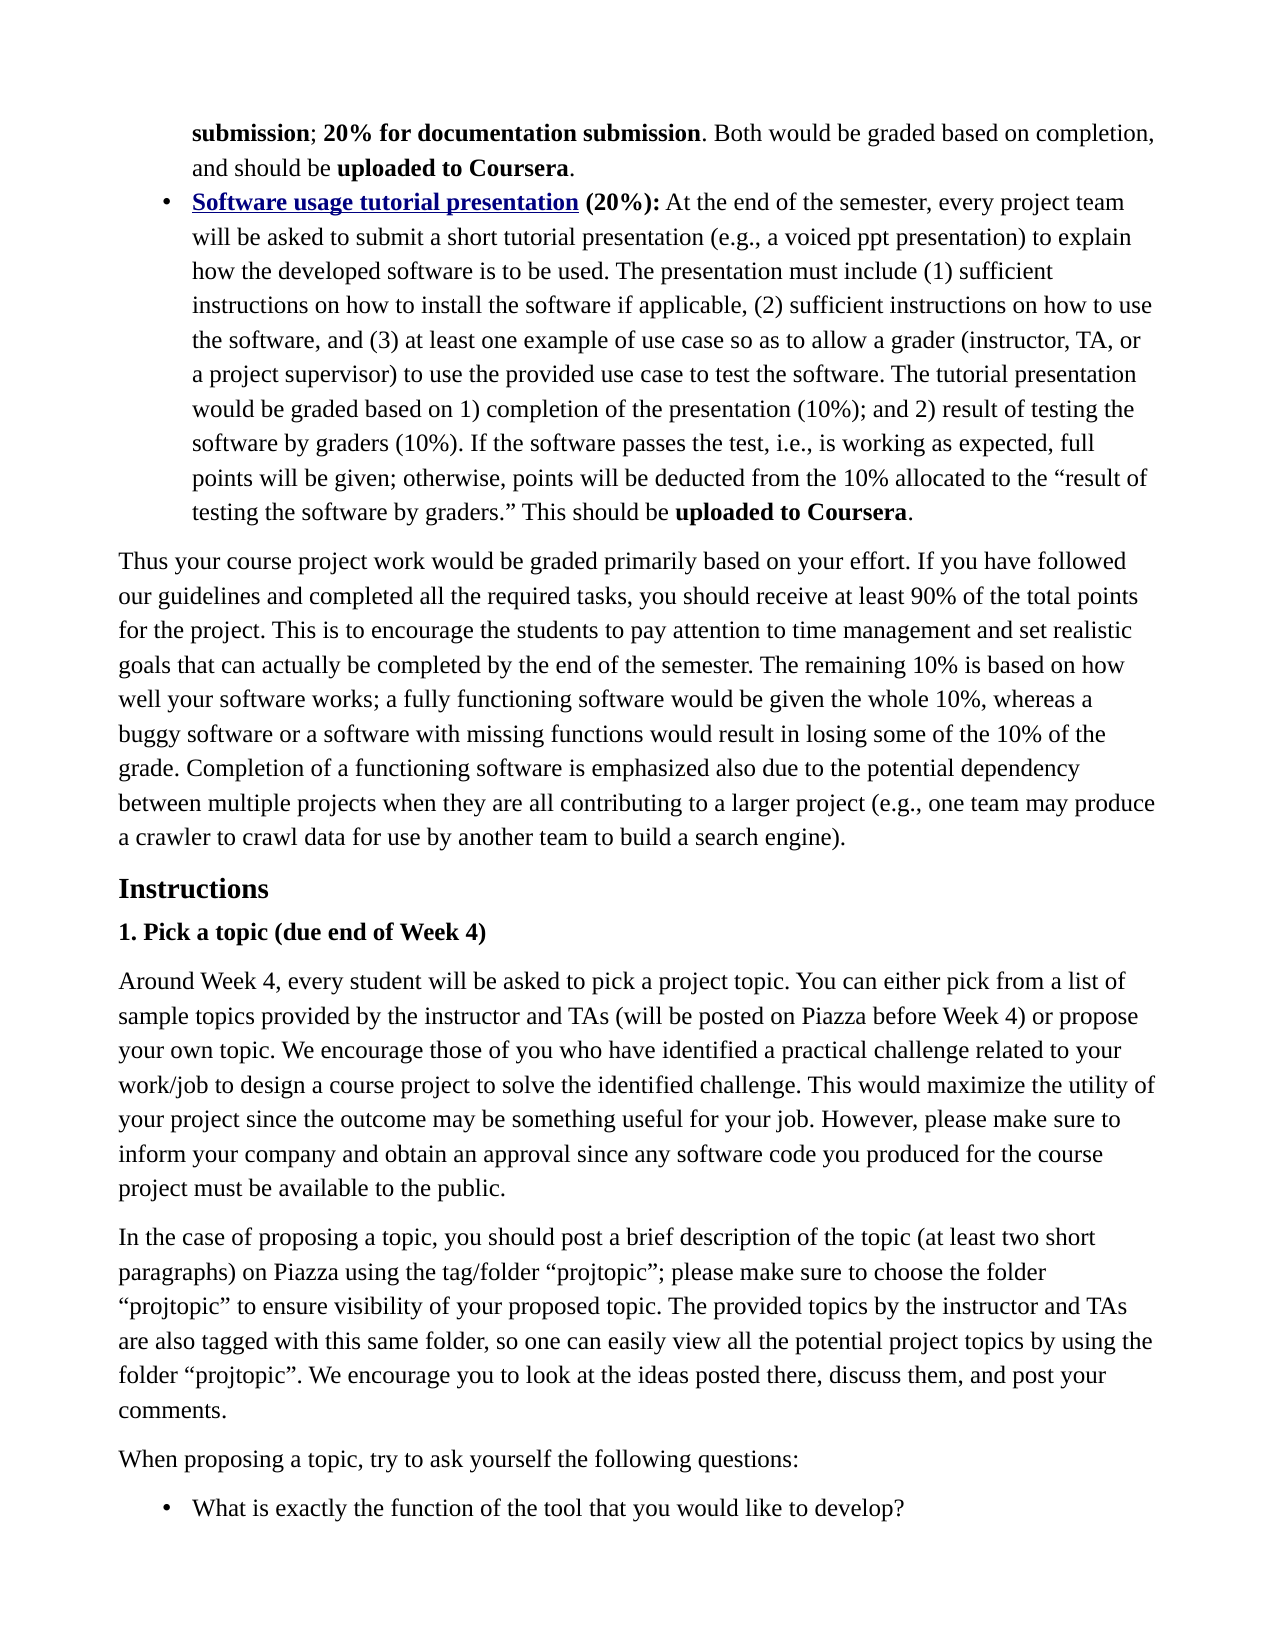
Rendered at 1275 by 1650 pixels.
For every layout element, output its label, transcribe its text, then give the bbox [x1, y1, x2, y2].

text 1. Pick a topic (due end of Week 4) [118, 917, 1157, 946]
text Thus your course project work would be graded primarily based on your effort. If you have followed our guidelines and completed all the required tasks, you should receive at least 90% of the total points for the project. This is to encourage the students to pay attention to time management and set realistic goals that can actually be completed by the end of the semester. The remaining 10% is based on how well your software works; a fully functioning software would be given the whole 10%, whereas a buggy software or a software with missing functions would result in losing some of the 10% of the grade. Completion of a functioning software is emphasized also due to the potential dependency between multiple projects when they are all contributing to a larger project (e.g., one team may produce a crawler to crawl data for use by another team to build a search engine). [118, 546, 1157, 851]
list What is exactly the function of the tool that you would like to develop? [162, 1493, 1157, 1522]
subtitle Instructions [118, 871, 1157, 905]
list submission; 20% for documentation submission. Both would be graded based on completion, and should be uploaded to Coursera. [162, 118, 1157, 181]
text In the case of proposing a topic, you should post a brief description of the topic (at least two short paragraphs) on Piazza using the tag/folder “projtopic”; please make sure to choose the folder “projtopic” to ensure visibility of your proposed topic. The provided topics by the instructor and TAs are also tagged with this same folder, so one can easily view all the potential project topics by using the folder “projtopic”. We encourage you to look at the ideas posted there, discuss them, and post your comments. [118, 1222, 1157, 1423]
list Software usage tutorial presentation (20%): At the end of the semester, every project team will be asked to submit a short tutorial presentation (e.g., a voiced ppt presentation) to explain how the developed software is to be used. The presentation must include (1) sufficient instructions on how to install the software if applicable, (2) sufficient instructions on how to use the software, and (3) at least one example of use case so as to allow a grader (instructor, TA, or a project supervisor) to use the provided use case to test the software. The tutorial presentation would be graded based on 1) completion of the presentation (10%); and 2) result of testing the software by graders (10%). If the software passes the test, i.e., is working as expected, full points will be given; otherwise, points will be deducted from the 10% allocated to the “result of testing the software by graders.” This should be uploaded to Coursera. [162, 187, 1157, 526]
text Around Week 4, every student will be asked to pick a project topic. You can either pick from a list of sample topics provided by the instructor and TAs (will be posted on Piazza before Week 4) or propose your own topic. We encourage those of you who have identified a practical challenge related to your work/job to design a course project to solve the identified challenge. This would maximize the utility of your project since the outcome may be something useful for your job. However, please make sure to inform your company and obtain an approval since any software code you produced for the course project must be available to the public. [118, 966, 1157, 1202]
text When proposing a topic, try to ask yourself the following questions: [118, 1444, 1157, 1473]
